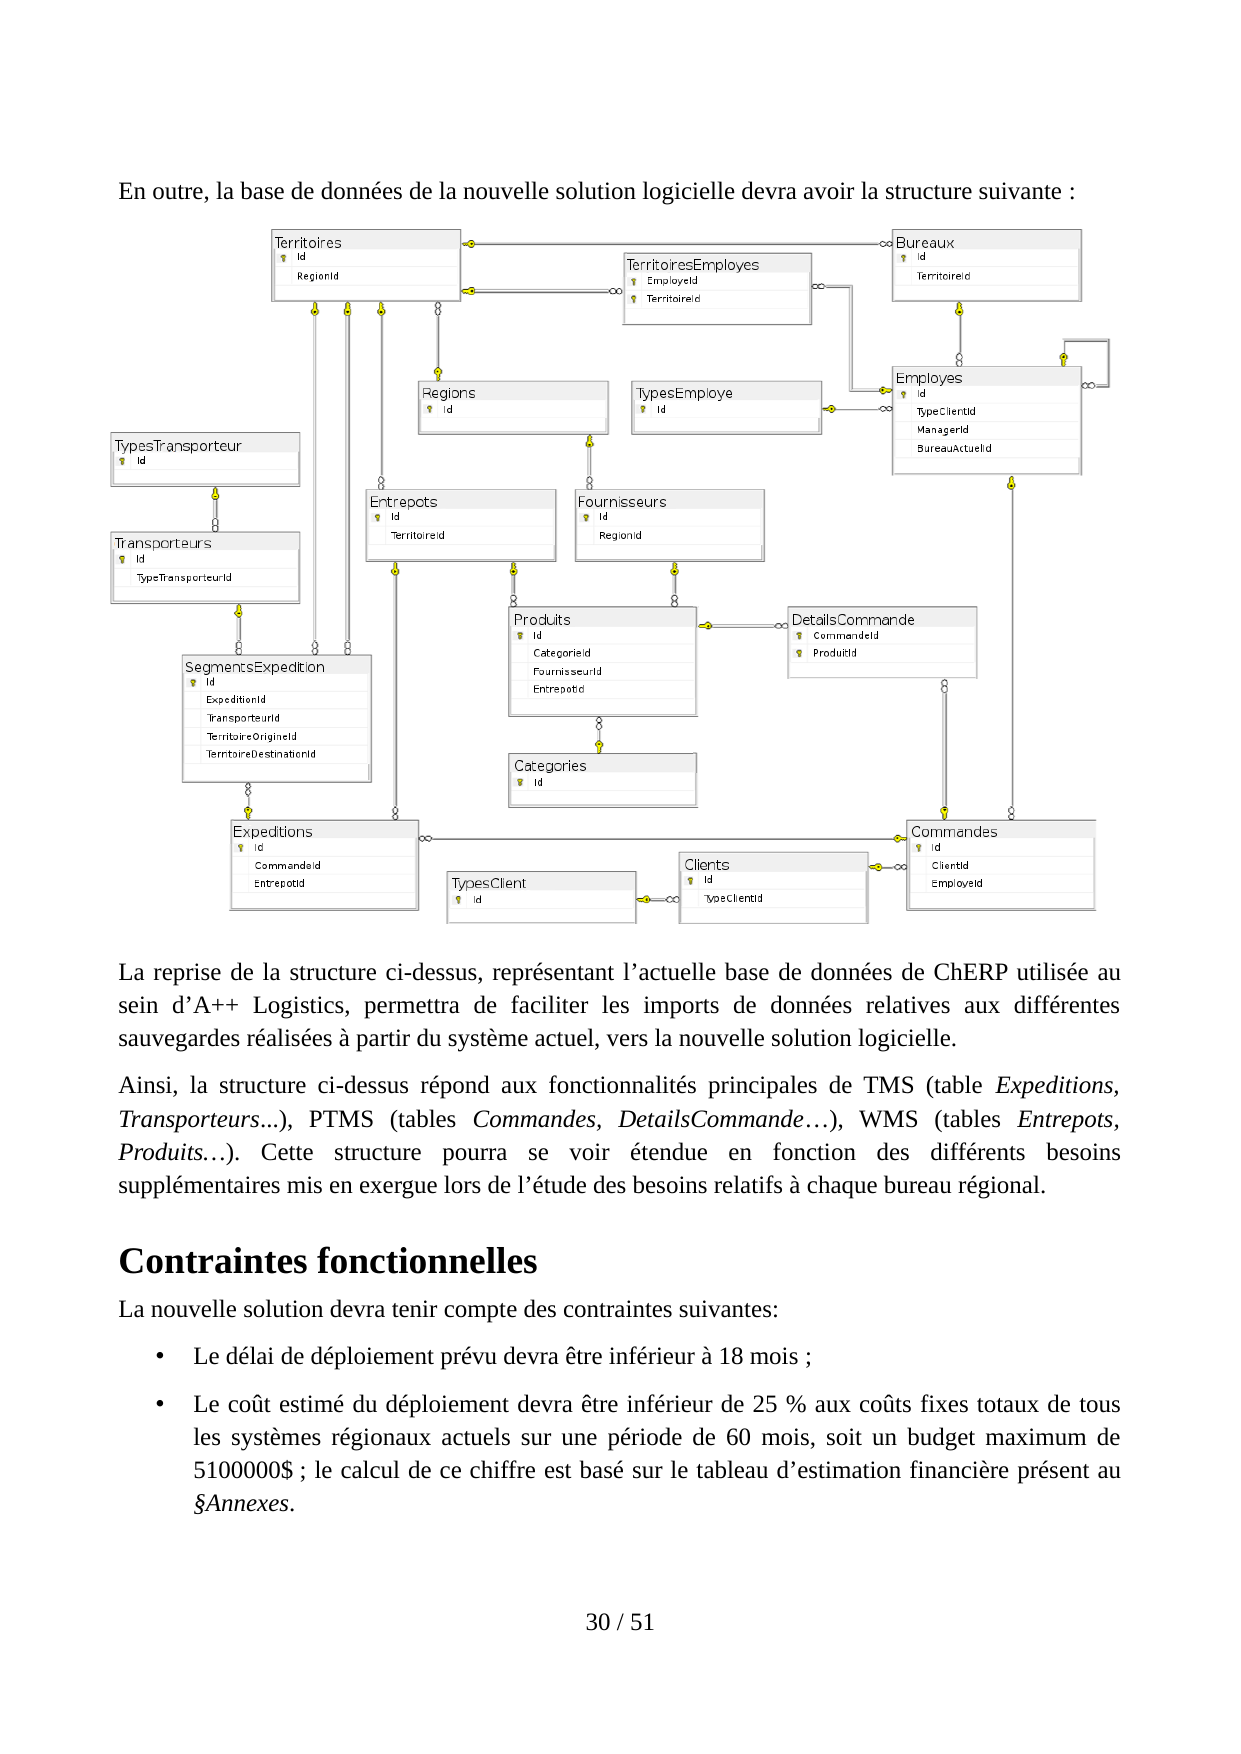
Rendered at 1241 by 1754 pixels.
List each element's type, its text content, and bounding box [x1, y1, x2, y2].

subtitle Contraintes fonctionnelles [118, 1238, 1122, 1281]
text Ainsi, la structure ci-dessus répond aux fonctionnalités principales de TMS (table Expeditions, Transporteurs...), PTMS (tables Commandes, DetailsCommande…), WMS (tables Entrepots, Produits…). Cette structure pourra se voir étendue en fonction des différents besoins supplémentaires mis en exergue lors de l’étude des besoins relatifs à chaque bureau régional. [118, 1071, 1122, 1198]
picture [110, 229, 1115, 924]
text En outre, la base de données de la nouvelle solution logicielle devra avoir la structure suivante : [118, 176, 1122, 205]
list Le coût estimé du déploiement devra être inférieur de 25 % aux coûts fixes totaux de tous les systèmes régionaux actuels sur une période de 60 mois, soit un budget maximum de 5100000$ ; le calcul de ce chiffre est basé sur le tableau d’estimation financière présent au §Annexes. [156, 1389, 1122, 1517]
list Le délai de déploiement prévu devra être inférieur à 18 mois ; [156, 1341, 1122, 1370]
text La reprise de la structure ci-dessus, représentant l’actuelle base de données de ChERP utilisée au sein d’A++ Logistics, permettra de faciliter les imports de données relatives aux différentes sauvegardes réalisées à partir du système actuel, vers la nouvelle solution logicielle. [118, 957, 1122, 1052]
text La nouvelle solution devra tenir compte des contraintes suivantes: [118, 1294, 1122, 1322]
